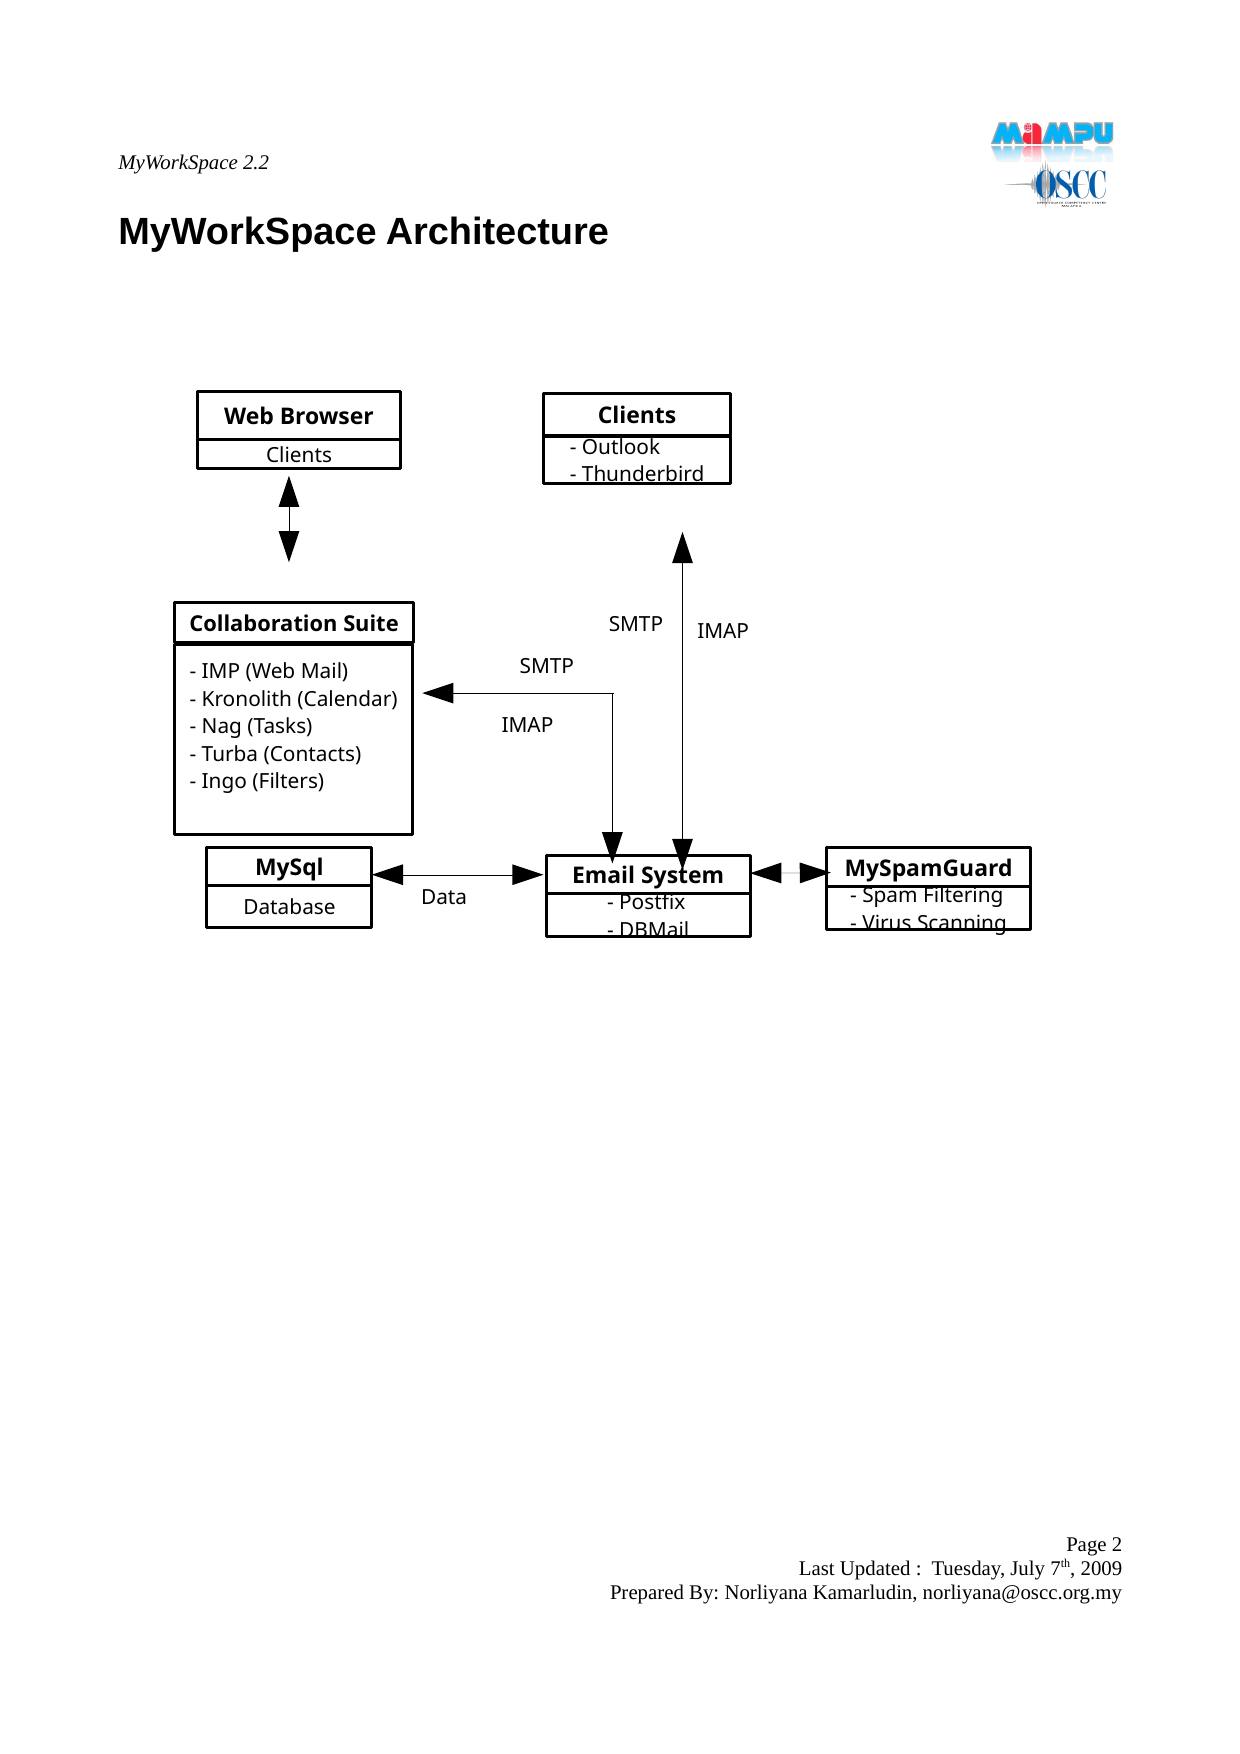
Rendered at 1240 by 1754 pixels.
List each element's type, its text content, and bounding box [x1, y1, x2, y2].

subtitle MyWorkSpace Architecture [118, 209, 1122, 253]
picture [991, 106, 1114, 208]
